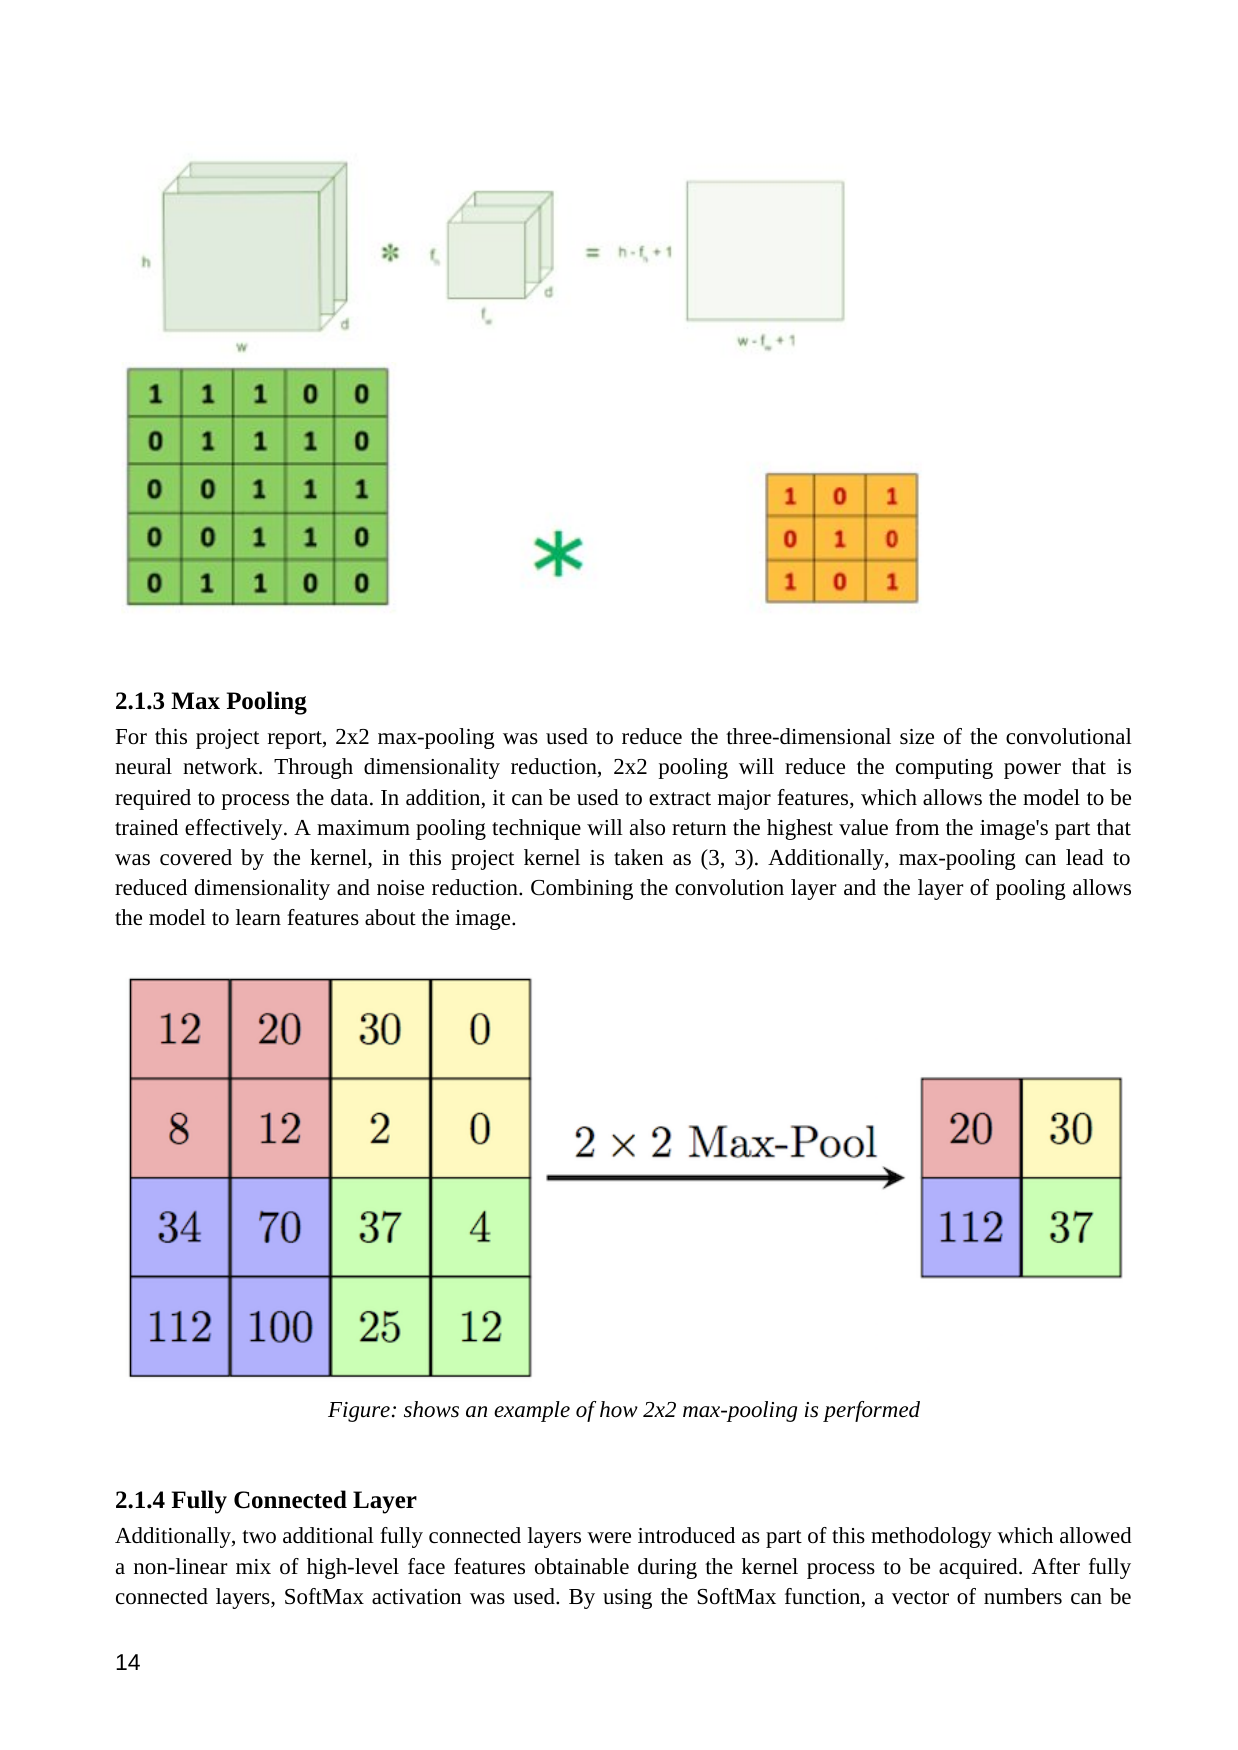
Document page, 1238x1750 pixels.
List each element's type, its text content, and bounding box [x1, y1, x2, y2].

subtitle 2.1.3 Max Pooling [115, 686, 1133, 715]
text Additionally, two additional fully connected layers were introduced as part of this methodology which allowed a non-linear mix of high-level face features obtainable during the kernel process to be acquired. After fully connected layers, SoftMax activation was used. By using the SoftMax function, a vector of numbers can be [115, 1522, 1133, 1609]
picture [121, 141, 862, 359]
subtitle 2.1.4 Fully Connected Layer [115, 1485, 1133, 1514]
text For this project report, 2x2 max-pooling was used to reduce the three-dimensional size of the convolutional neural network. Through dimensionality reduction, 2x2 pooling will reduce the computing power that is required to process the data. In addition, it can be used to extract major features, which allows the model to be trained effectively. A maximum pooling technique will also return the highest value from the image's part that was covered by the kernel, in this project kernel is taken as (3, 3). Additionally, max-pooling can lead to reduced dimensionality and noise reduction. Combining the convolution layer and the layer of pooling allows the model to learn features about the image. [115, 723, 1133, 931]
picture [115, 965, 1136, 1392]
text Figure: shows an example of how 2x2 max-pooling is performed [115, 1396, 1133, 1422]
picture [121, 362, 972, 654]
